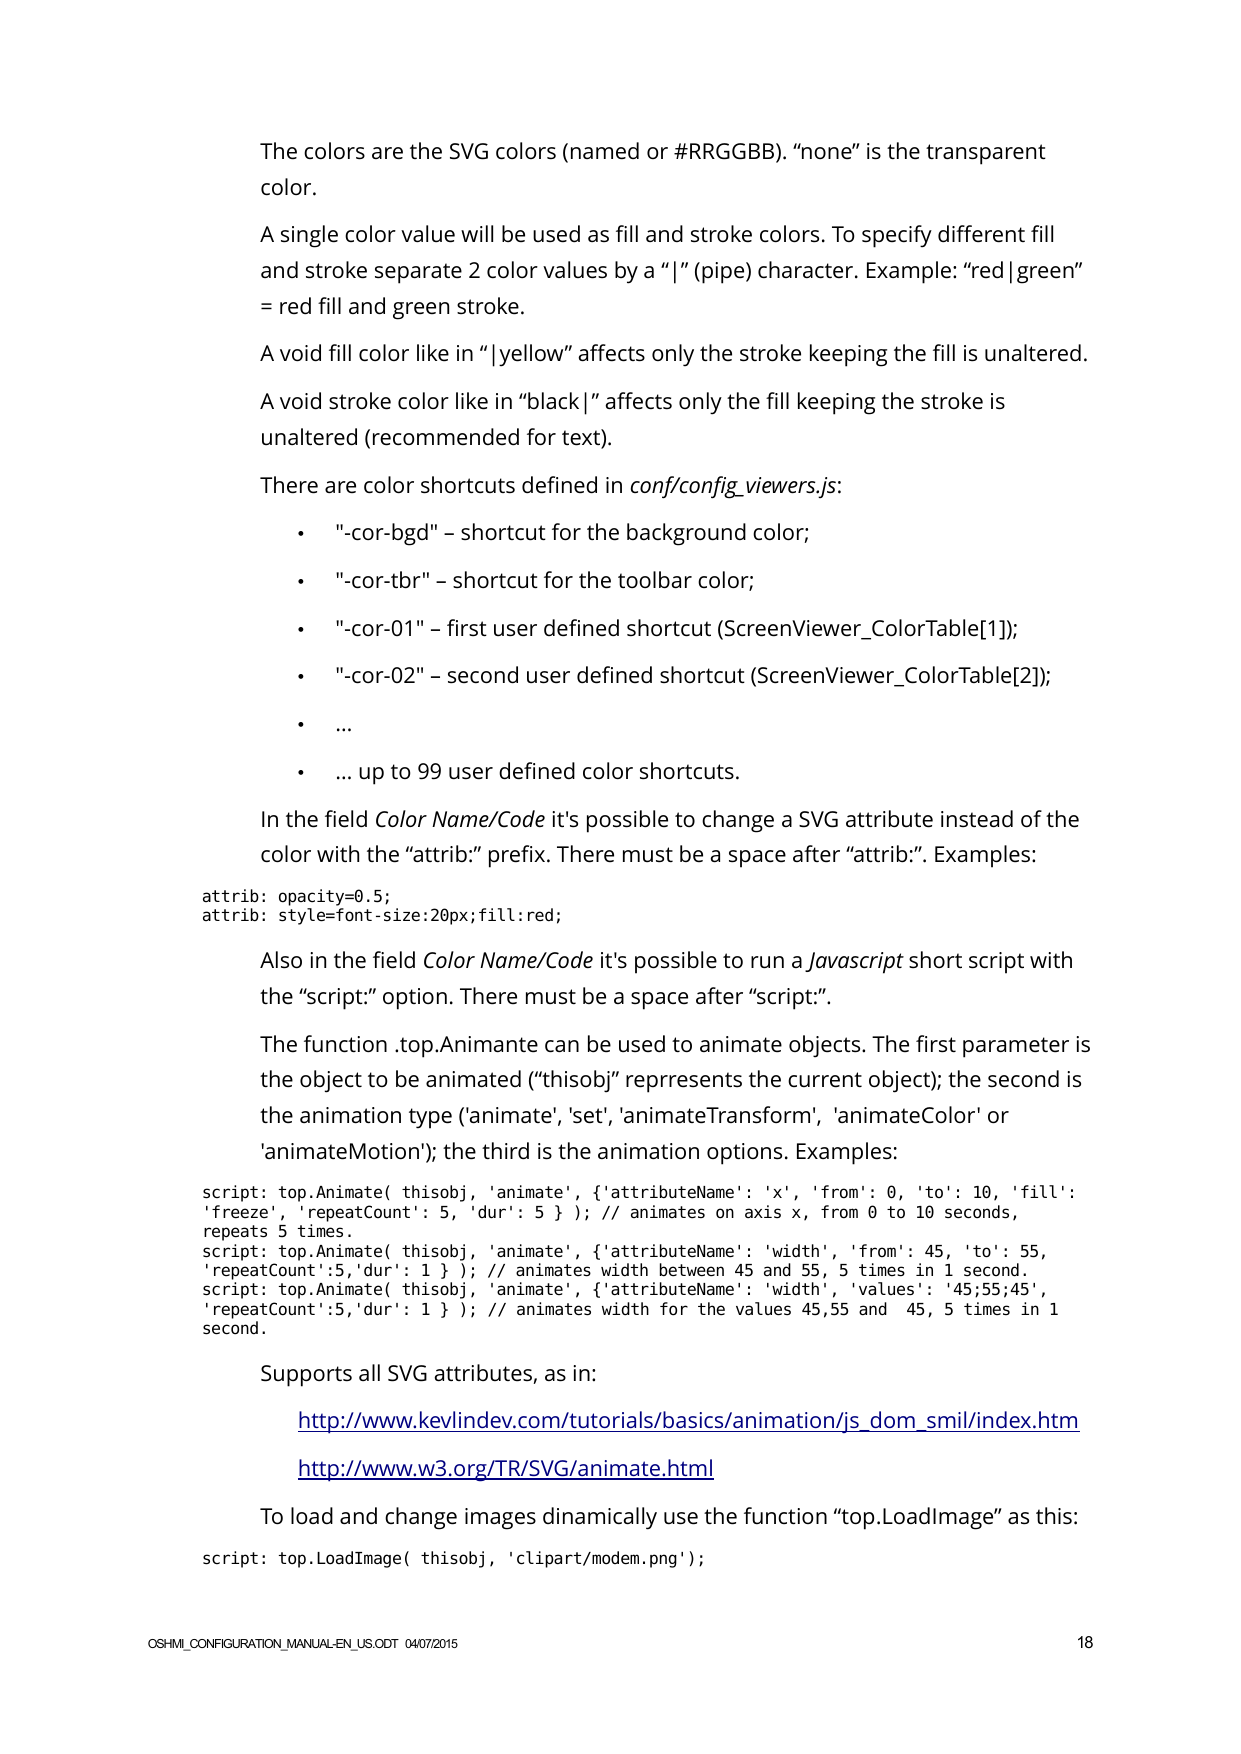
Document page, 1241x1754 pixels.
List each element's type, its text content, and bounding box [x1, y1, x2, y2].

text script: top.Animate( thisobj, 'animate', {'attributeName': 'x', 'from': 0, 'to': 10, 'fill': 'freeze', 'repeatCount': 5, 'dur': 5 } ); // animates on axis x, from 0 to 10 seconds, repeats 5 times. [202, 1183, 1093, 1242]
text To load and change images dinamically use the function “top.LoadImage” as this: [260, 1501, 1093, 1531]
list … [298, 708, 1093, 738]
text Also in the field Color Name/Code it's possible to run a Javascript short script with the “script:” option. There must be a space after “script:”. [260, 945, 1093, 1011]
text In the field Color Name/Code it's possible to change a SVG attribute instead of the color with the “attrib:” prefix. There must be a space after “attrib:”. Examples: [260, 803, 1093, 869]
text script: top.LoadImage( thisobj, 'clipart/modem.png'); [202, 1549, 1093, 1568]
text A void fill color like in “|yellow” affects only the stroke keeping the fill is unaltered. [260, 338, 1093, 368]
text A single color value will be used as fill and stroke colors. To specify different fill and stroke separate 2 color values by a “|” (pipe) character. Example: “red|green” = red fill and green stroke. [260, 219, 1093, 321]
list "-cor-bgd" – shortcut for the background color; [298, 517, 1093, 547]
text http://www.kevlindev.com/tutorials/basics/animation/js_dom_smil/index.htm [298, 1406, 1093, 1435]
text The function .top.Animante can be used to animate objects. The first parameter is the object to be animated (“thisobj” reprresents the current object); the second is the animation type ('animate', 'set', 'animateTransform', 'animateColor' or 'animateMotion'); the third is the animation options. Examples: [260, 1028, 1093, 1166]
list "-cor-tbr" – shortcut for the toolbar color; [298, 565, 1093, 595]
text script: top.Animate( thisobj, 'animate', {'attributeName': 'width', 'from': 45, 'to': 55, 'repeatCount':5,'dur': 1 } ); // animates width between 45 and 55, 5 times in 1 second. [202, 1242, 1093, 1280]
text The colors are the SVG colors (named or #RRGGBB). “none” is the transparent color. [260, 136, 1093, 201]
text There are color shortcuts defined in conf/config_viewers.js: [260, 469, 1093, 499]
text attrib: opacity=0.5; [202, 887, 1093, 906]
text attrib: style=font-size:20px;fill:red; [202, 906, 1093, 926]
text http://www.w3.org/TR/SVG/animate.html [298, 1453, 1093, 1483]
list "-cor-02" – second user defined shortcut (ScreenViewer_ColorTable[2]); [298, 660, 1093, 690]
list … up to 99 user defined color shortcuts. [298, 756, 1093, 786]
list "-cor-01" – first user defined shortcut (ScreenViewer_ColorTable[1]); [298, 613, 1093, 642]
text script: top.Animate( thisobj, 'animate', {'attributeName': 'width', 'values': '45;55;45', 'repeatCount':5,'dur': 1 } ); // animates width for the values 45,55 and 45, 5 times in 1 second. [202, 1280, 1093, 1338]
text A void stroke color like in “black|” affects only the fill keeping the stroke is unaltered (recommended for text). [260, 386, 1093, 452]
text Supports all SVG attributes, as in: [260, 1358, 1093, 1388]
